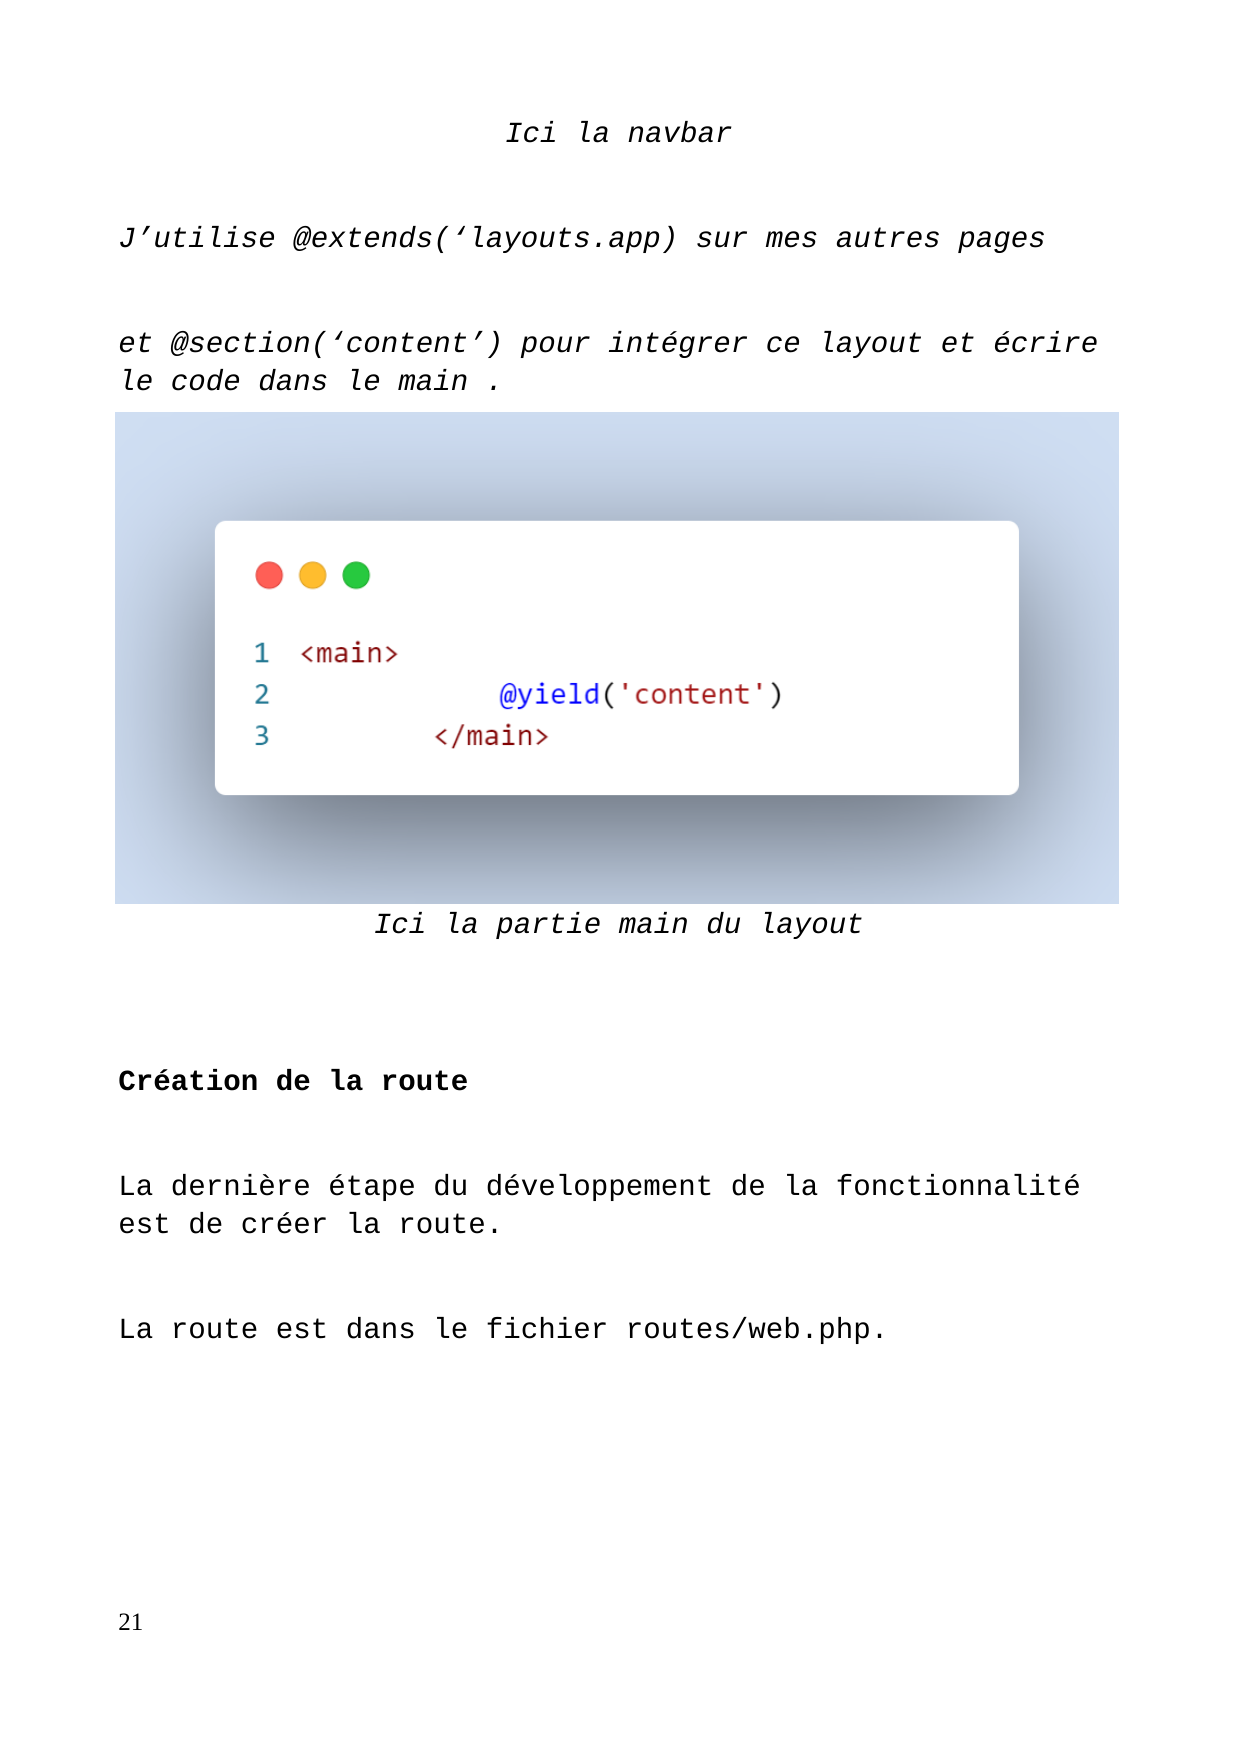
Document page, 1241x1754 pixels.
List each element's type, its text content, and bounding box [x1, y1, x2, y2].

text et @section(‘content’) pour intégrer ce layout et écrire le code dans le main . [118, 328, 1122, 399]
text La dernière étape du développement de la fonctionnalité est de créer la route. [118, 1171, 1122, 1242]
text Ici la navbar [118, 118, 1122, 151]
picture [115, 412, 1119, 904]
text Création de la route [118, 1066, 1122, 1099]
text J’utilise @extends(‘layouts.app) sur mes autres pages [118, 223, 1122, 256]
text La route est dans le fichier routes/web.php. [118, 1314, 1122, 1347]
text Ici la partie main du layout [118, 418, 1122, 942]
